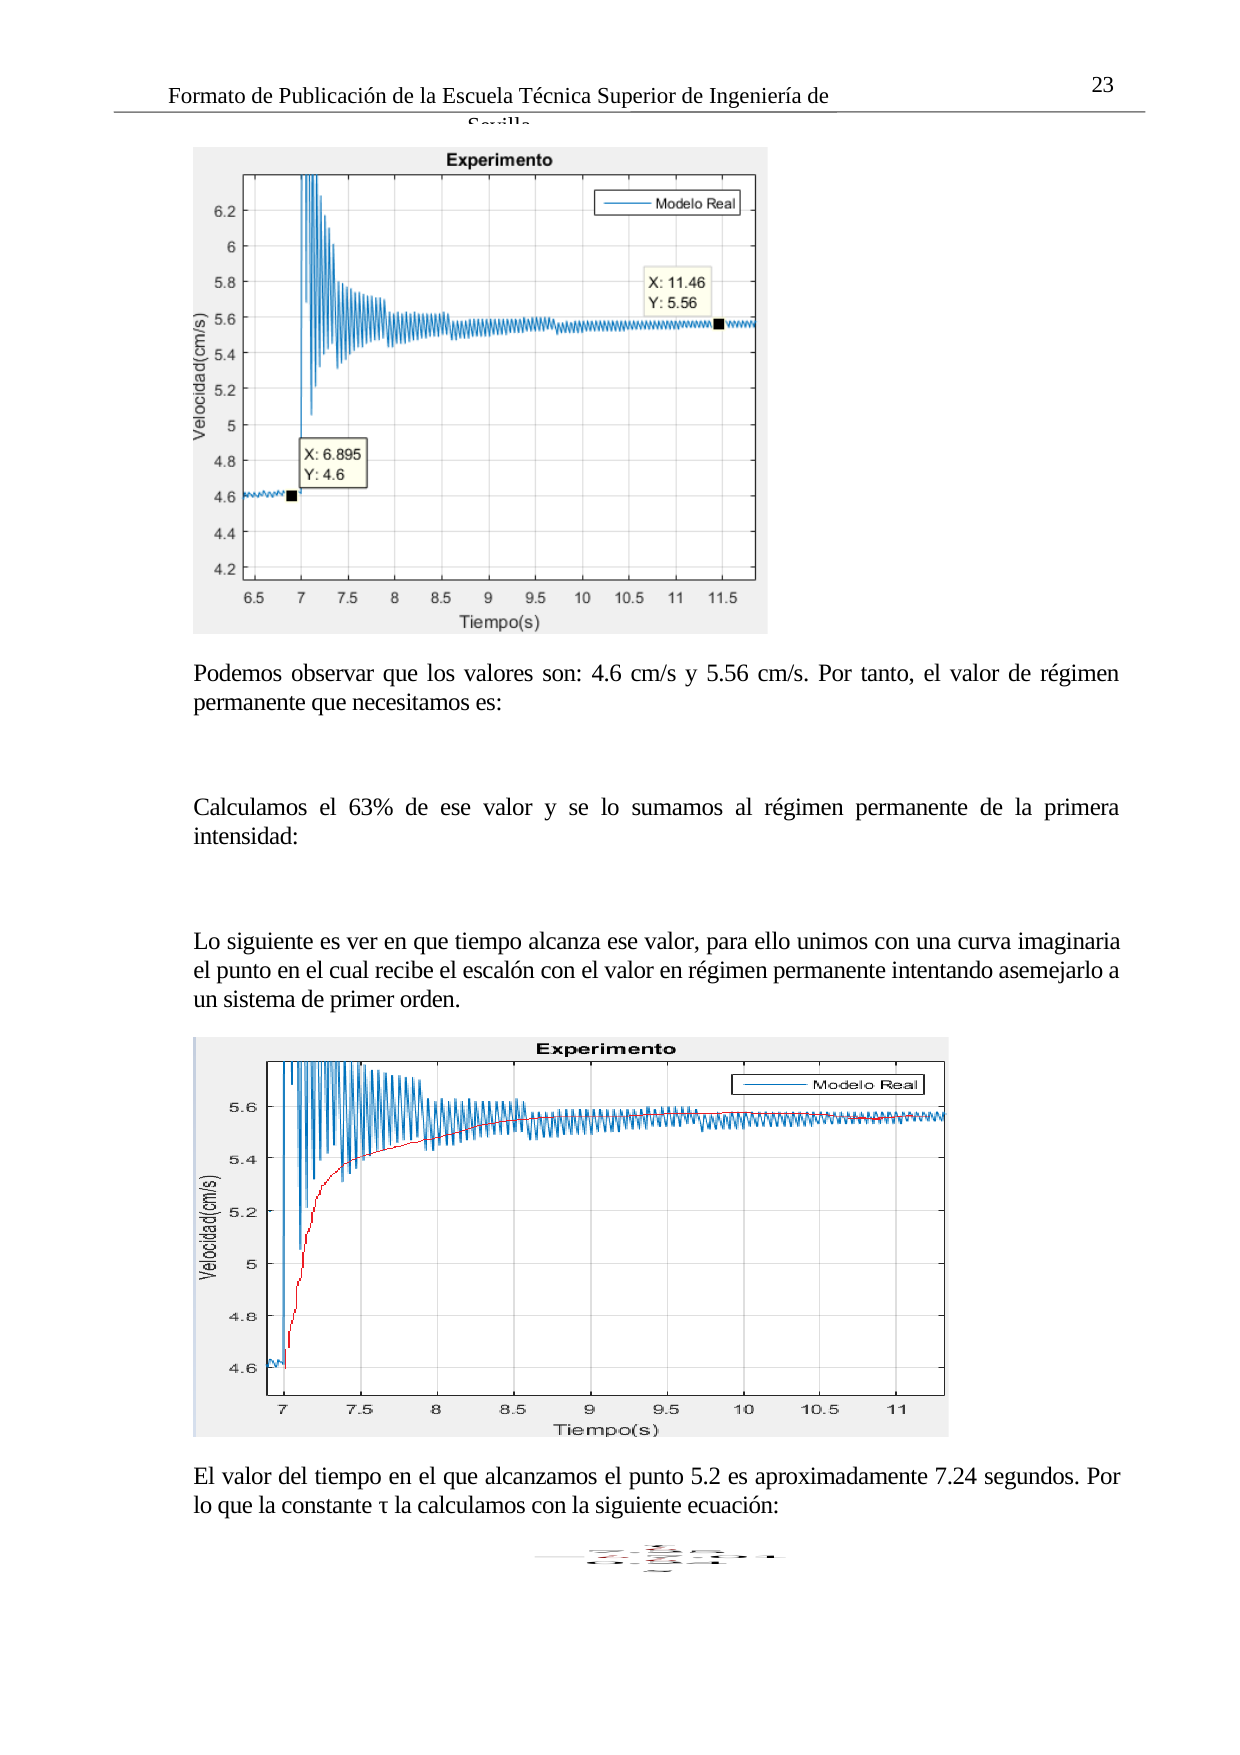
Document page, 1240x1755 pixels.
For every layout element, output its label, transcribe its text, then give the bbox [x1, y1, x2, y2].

list Podemos observar que los valores son: 4.6 cm/s y 5.56 cm/s. Por tanto, el valor de régimen permanente que necesitamos es: [193, 658, 1121, 716]
list Calculamos el 63% de ese valor y se lo sumamos al régimen permanente de la primera intensidad: [193, 792, 1121, 850]
list El valor del tiempo en el que alcanzamos el punto 5.2 es aproximadamente 7.24 segundos. Por lo que la constante τ la calculamos con la siguiente ecuación: [193, 1461, 1121, 1519]
list Lo siguiente es ver en que tiempo alcanza ese valor, para ello unimos con una curva imaginaria el punto en el cual recibe el escalón con el valor en régimen permanente intentando asemejarlo a un sistema de primer orden. [193, 926, 1121, 1012]
